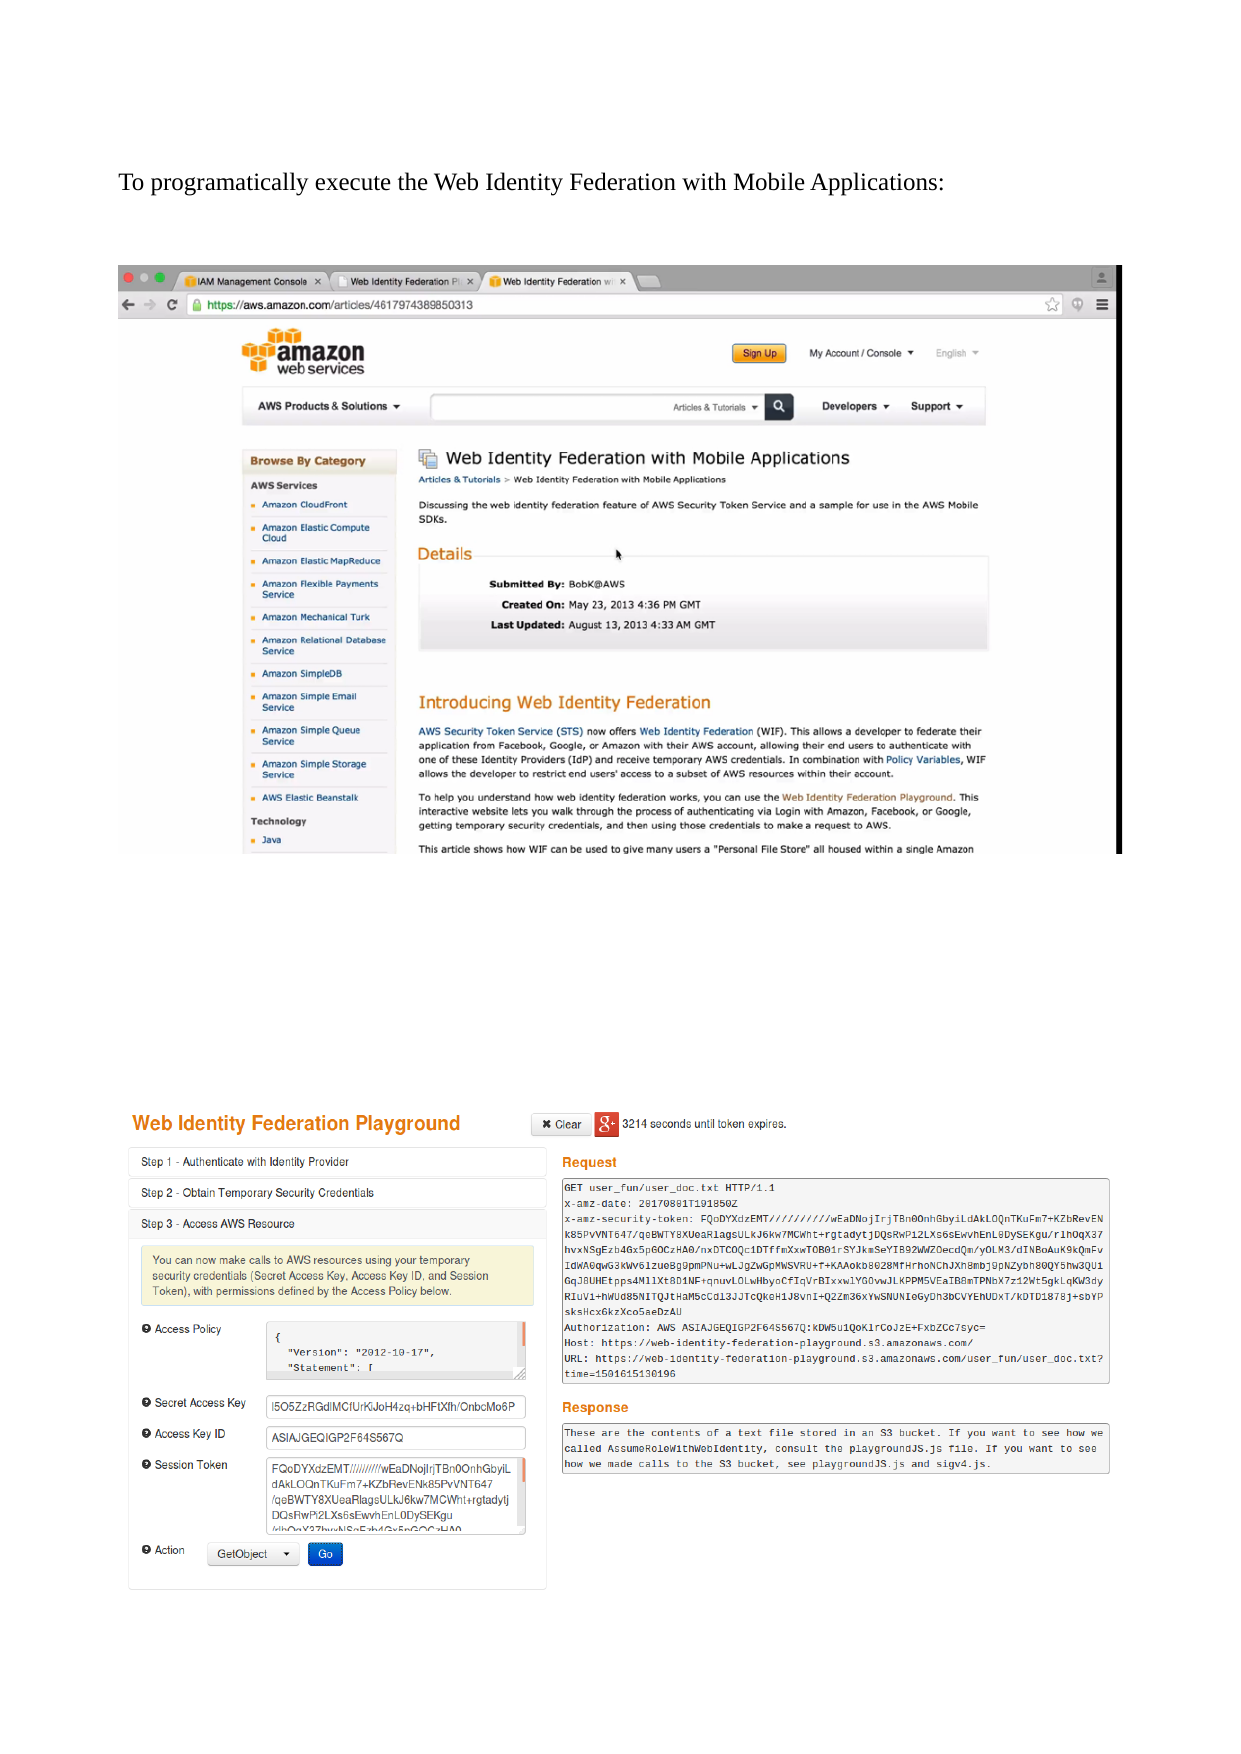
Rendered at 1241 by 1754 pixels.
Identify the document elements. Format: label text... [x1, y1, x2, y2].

picture [118, 1104, 1123, 1601]
picture [118, 265, 1123, 854]
text To programatically execute the Web Identity Federation with Mobile Applications: [118, 167, 1122, 196]
